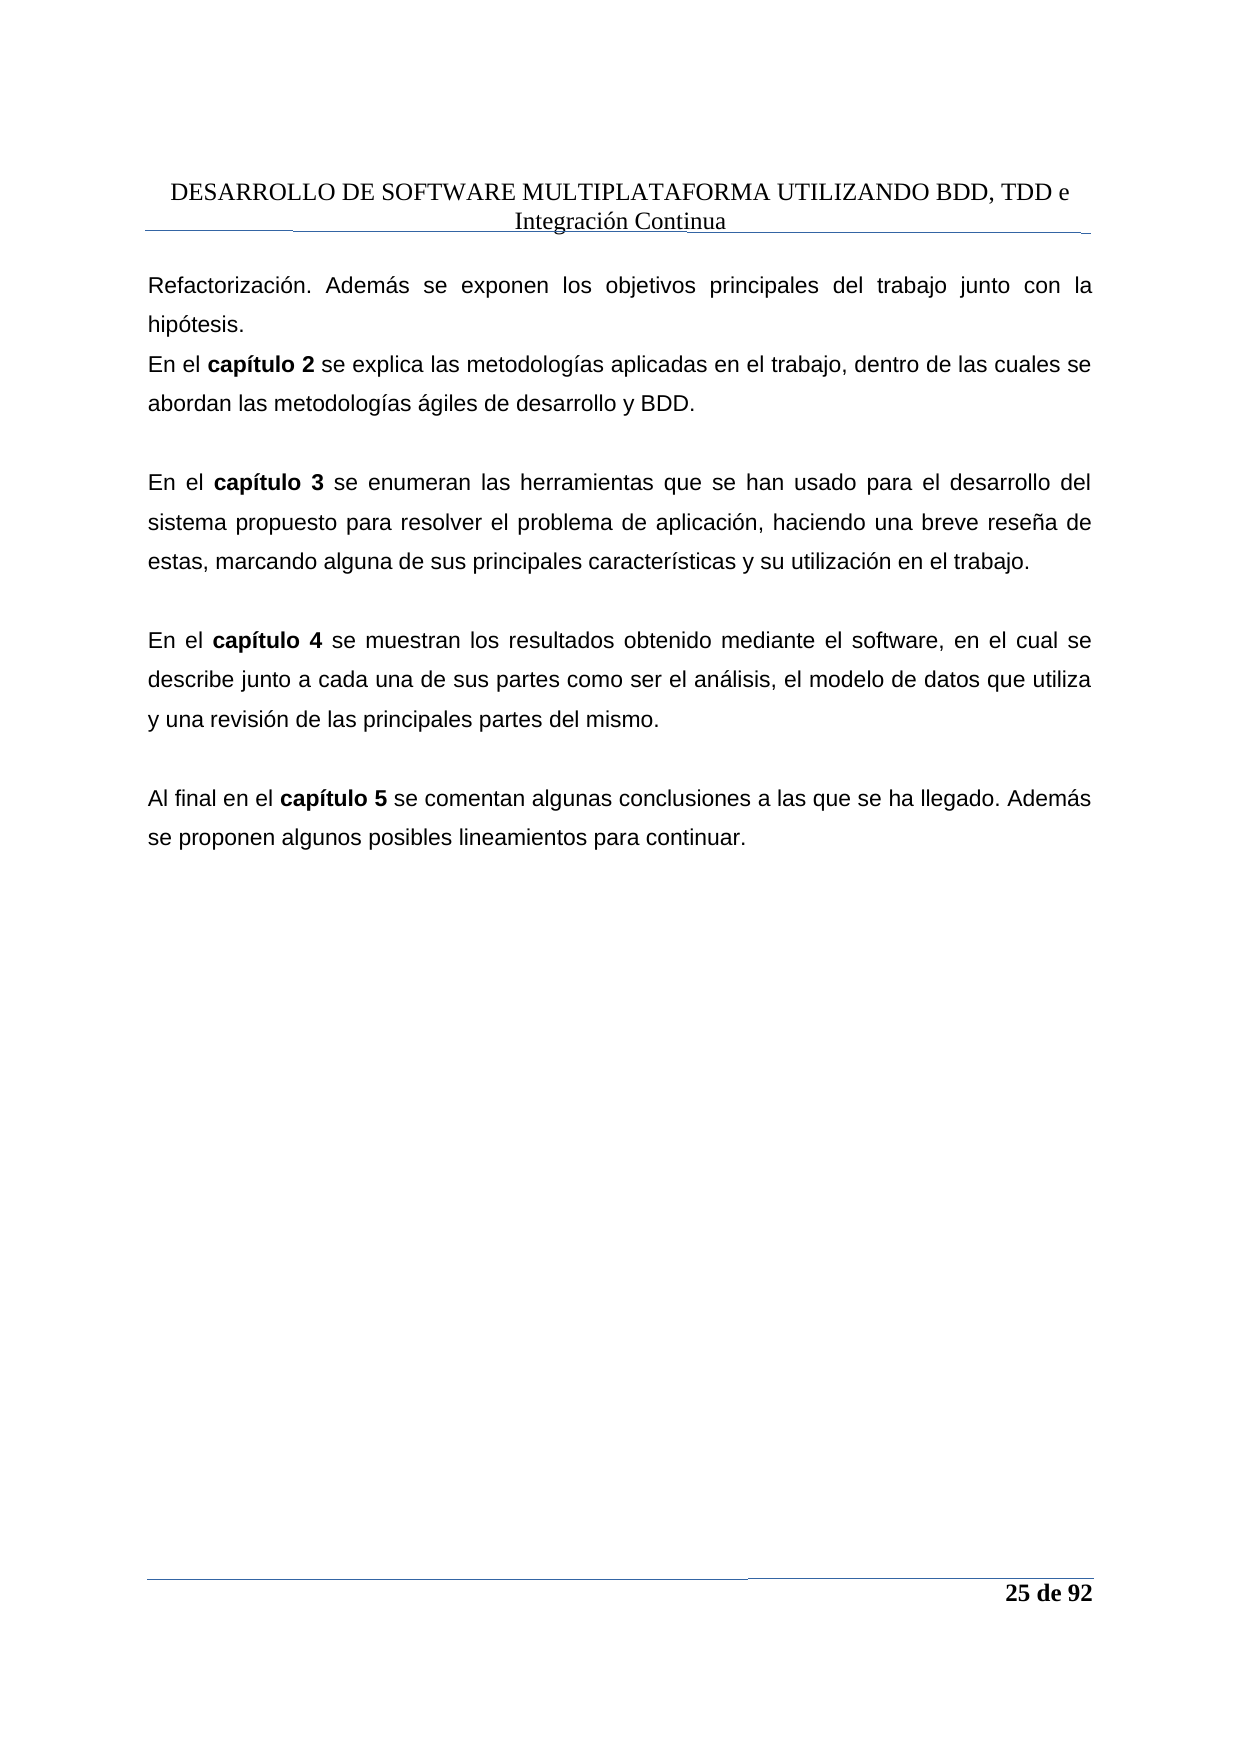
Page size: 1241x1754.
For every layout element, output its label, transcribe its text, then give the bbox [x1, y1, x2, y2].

text Al final en el capítulo 5 se comentan algunas conclusiones a las que se ha llegado. Además se proponen algunos posibles lineamientos para continuar. [148, 785, 1093, 851]
text Refactorización. Además se exponen los objetivos principales del trabajo junto con la hipótesis. [148, 272, 1093, 337]
text En el capítulo 3 se enumeran las herramientas que se han usado para el desarrollo del sistema propuesto para resolver el problema de aplicación, haciendo una breve reseña de estas, marcando alguna de sus principales características y su utilización en el trabajo. [148, 469, 1093, 574]
text En el capítulo 4 se muestran los resultados obtenido mediante el software, en el cual se describe junto a cada una de sus partes como ser el análisis, el modelo de datos que utiliza y una revisión de las principales partes del mismo. [148, 627, 1093, 732]
text En el capítulo 2 se explica las metodologías aplicadas en el trabajo, dentro de las cuales se abordan las metodologías ágiles de desarrollo y BDD. [148, 351, 1093, 416]
